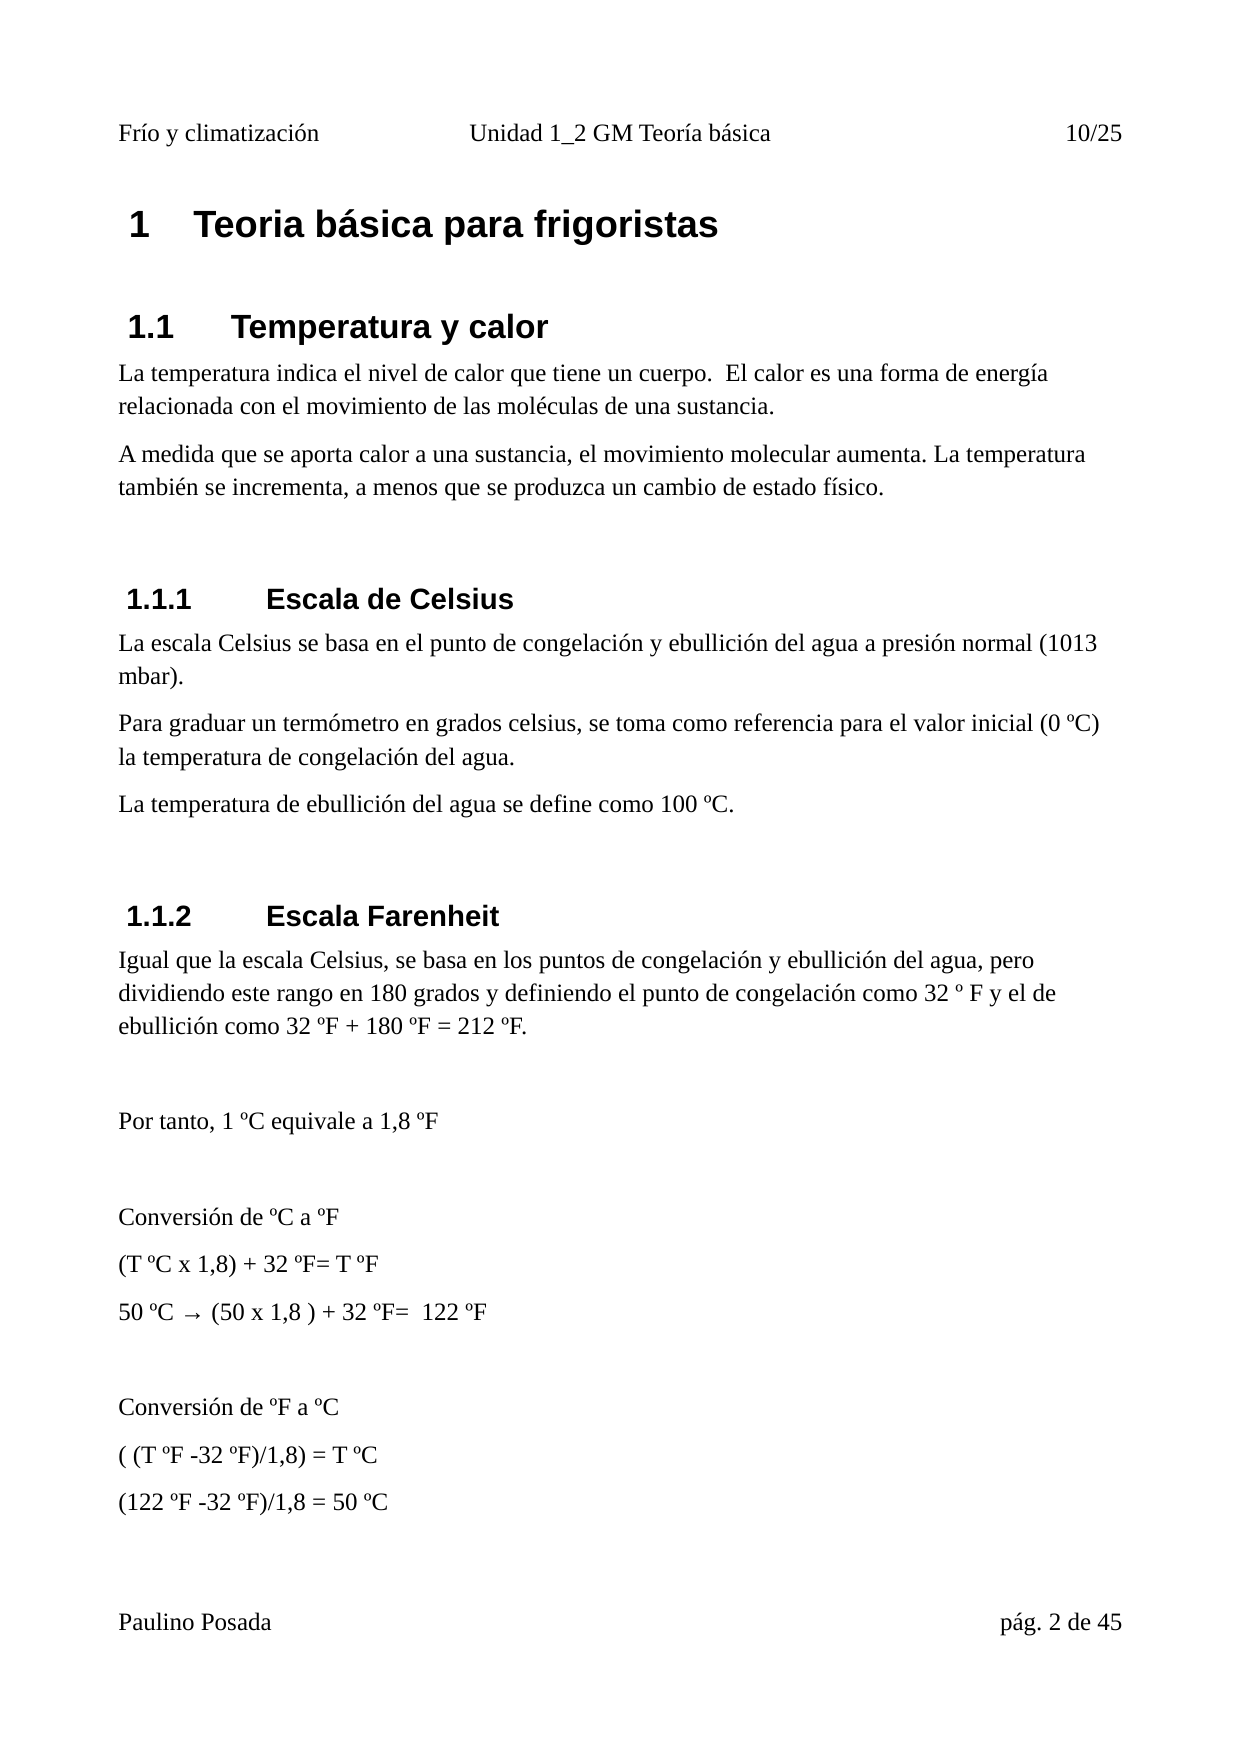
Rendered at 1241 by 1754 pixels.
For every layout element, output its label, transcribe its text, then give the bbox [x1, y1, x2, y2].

text A medida que se aporta calor a una sustancia, el movimiento molecular aumenta. La temperatura también se incrementa, a menos que se produzca un cambio de estado físico. [118, 439, 1122, 501]
text ( (T ºF -32 ºF)/1,8) = T ºC [118, 1440, 1122, 1468]
text (122 ºF -32 ºF)/1,8 = 50 ºC [118, 1487, 1122, 1516]
text Conversión de ºC a ºF [118, 1202, 1122, 1230]
subtitle Teoria básica para frigoristas [118, 201, 1122, 245]
text Por tanto, 1 ºC equivale a 1,8 ºF [118, 1106, 1122, 1135]
text Para graduar un termómetro en grados celsius, se toma como referencia para el valor inicial (0 ºC) la temperatura de congelación del agua. [118, 708, 1122, 770]
text 50 ºC → (50 x 1,8 ) + 32 ºF= 122 ºF [118, 1297, 1122, 1326]
subtitle Escala de Celsius [118, 582, 1122, 615]
subtitle Escala Farenheit [118, 899, 1122, 933]
subtitle Temperatura y calor [118, 307, 1122, 346]
text Conversión de ºF a ºC [118, 1392, 1122, 1421]
text Igual que la escala Celsius, se basa en los puntos de congelación y ebullición del agua, pero dividiendo este rango en 180 grados y definiendo el punto de congelación como 32 º F y el de ebullición como 32 ºF + 180 ºF = 212 ºF. [118, 945, 1122, 1040]
text La temperatura indica el nivel de calor que tiene un cuerpo. El calor es una forma de energía relacionada con el movimiento de las moléculas de una sustancia. [118, 358, 1122, 420]
text La escala Celsius se basa en el punto de congelación y ebullición del agua a presión normal (1013 mbar). [118, 628, 1122, 690]
text La temperatura de ebullición del agua se define como 100 ºC. [118, 789, 1122, 818]
text (T ºC x 1,8) + 32 ºF= T ºF [118, 1249, 1122, 1278]
